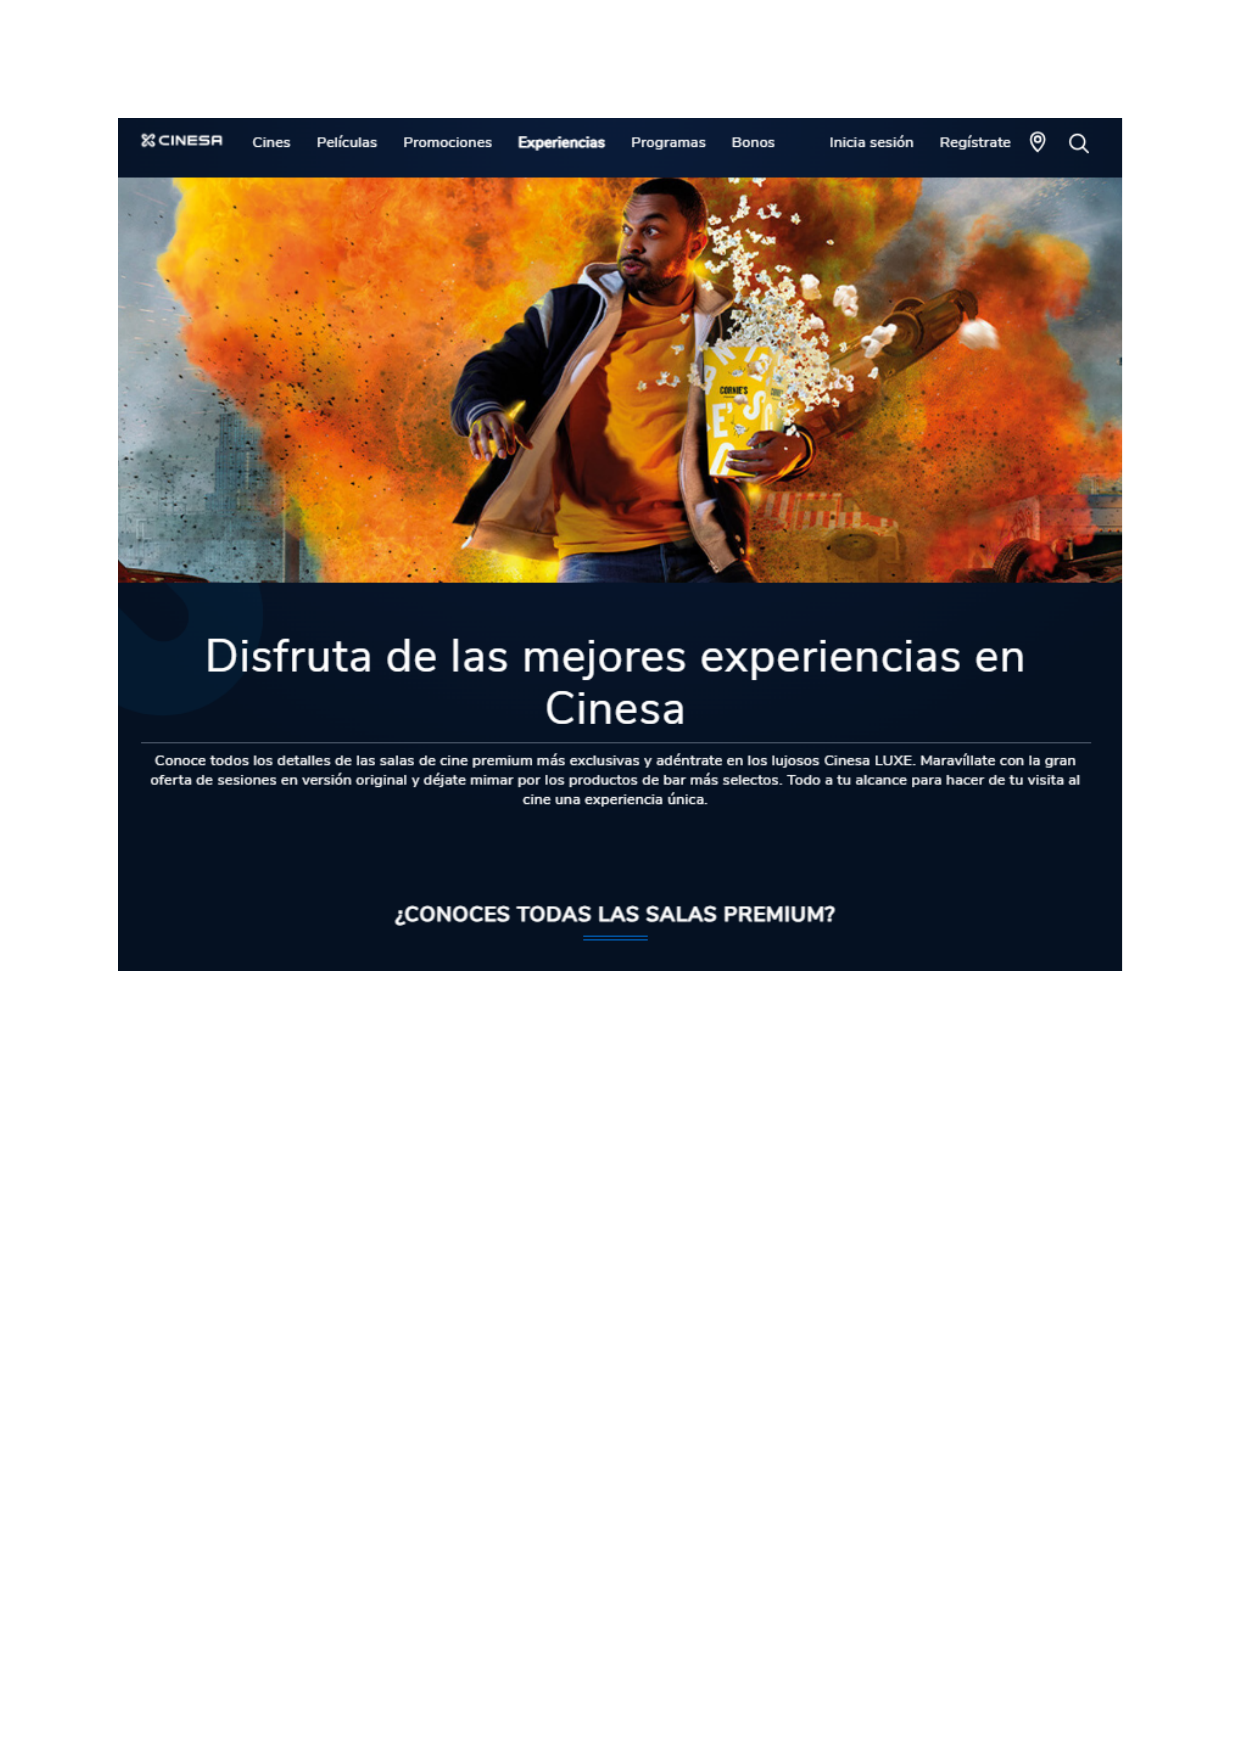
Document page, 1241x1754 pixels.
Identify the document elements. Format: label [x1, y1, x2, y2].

picture [118, 118, 1123, 971]
